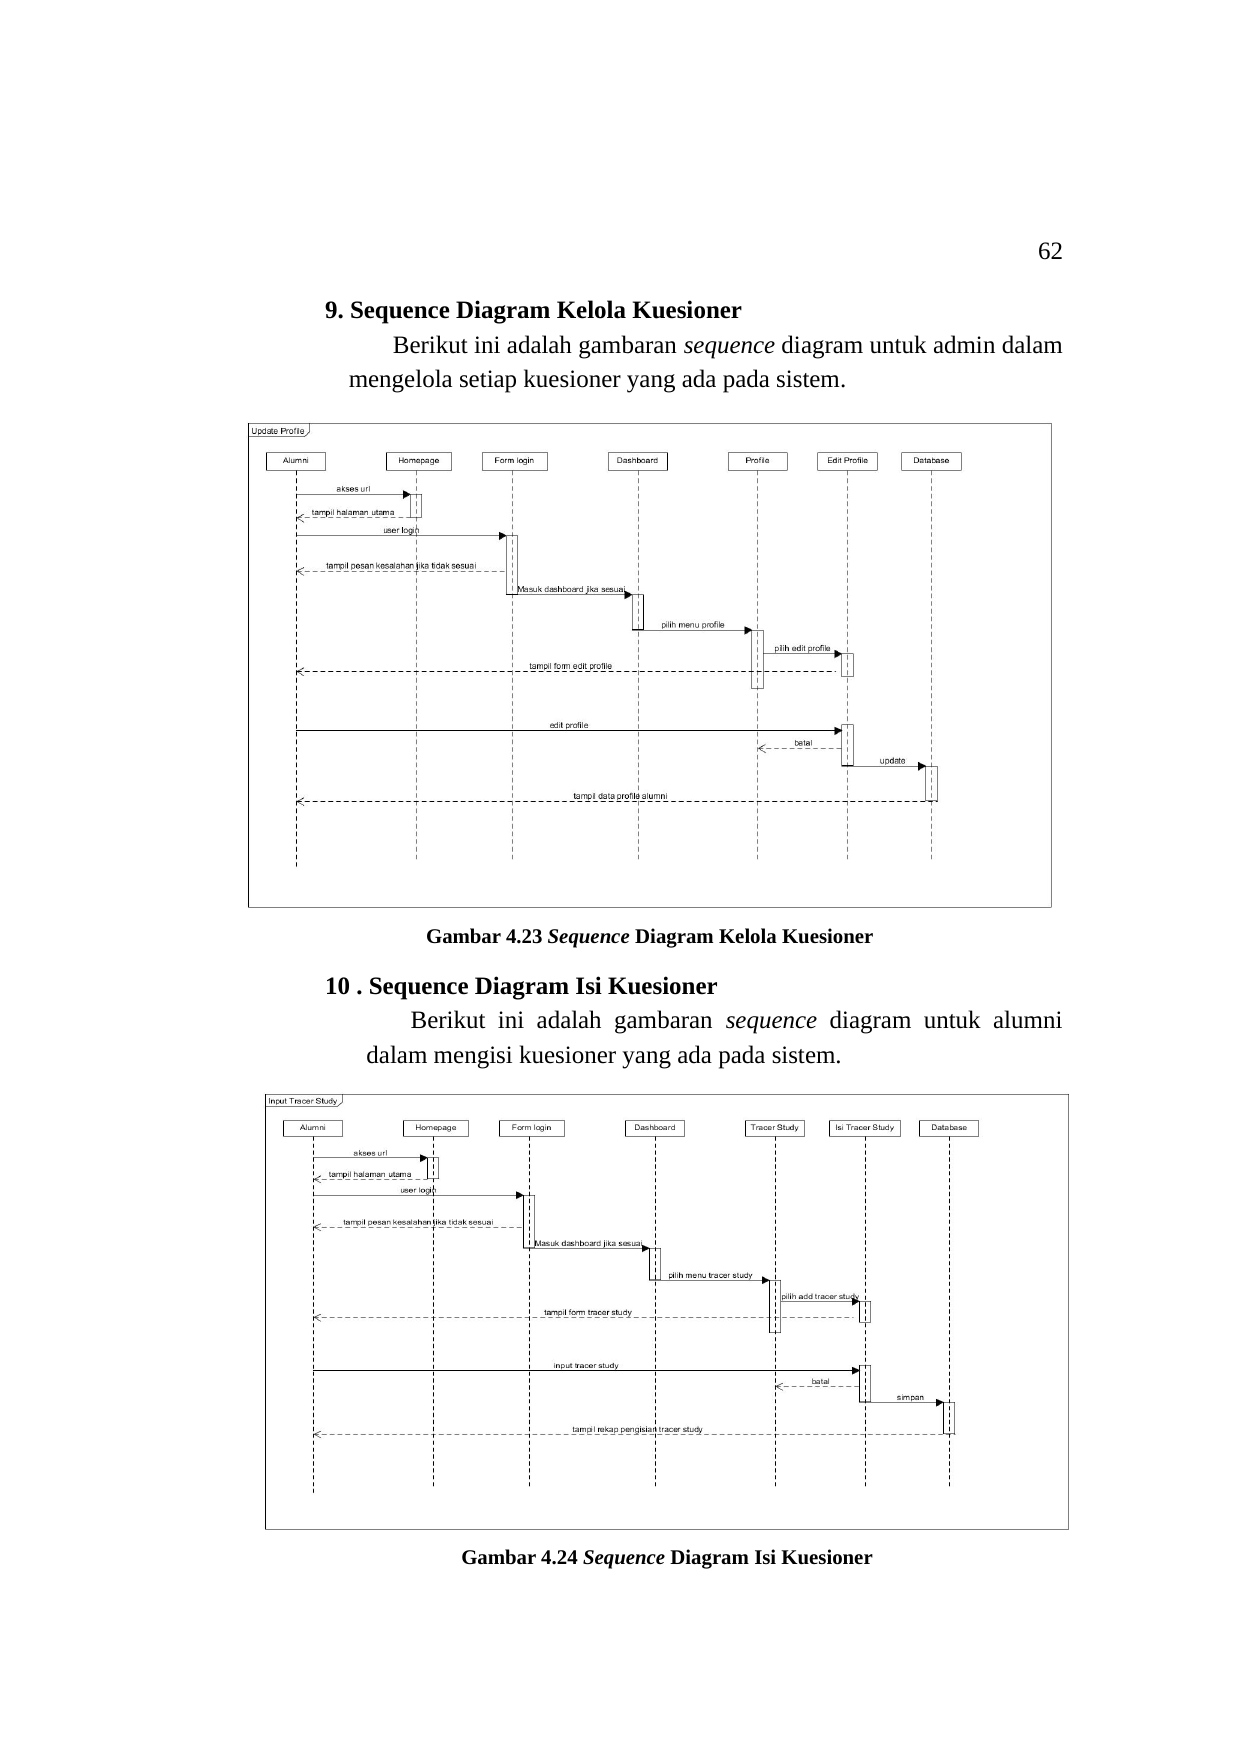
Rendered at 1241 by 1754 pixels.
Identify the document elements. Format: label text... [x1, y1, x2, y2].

text [252, 1569, 1081, 1595]
text Gambar 4.23 Sequence Diagram Kelola Kuesioner [227, 411, 1072, 948]
text 10 . Sequence Diagram Isi Kuesioner [227, 948, 1072, 1000]
text [227, 399, 1072, 411]
text [252, 1079, 1081, 1091]
text Berikut ini adalah gambaran sequence diagram untuk alumni dalam mengisi kuesioner yang ada pada sistem. [366, 1005, 1063, 1069]
picture [253, 1091, 1081, 1540]
picture [236, 411, 1063, 919]
text Berikut ini adalah gambaran sequence diagram untuk admin dalam mengelola setiap kuesioner yang ada pada sistem. [348, 330, 1063, 393]
text 9. Sequence Diagram Kelola Kuesioner [325, 295, 1063, 324]
text Gambar 4.24 Sequence Diagram Isi Kuesioner [252, 1091, 1081, 1569]
